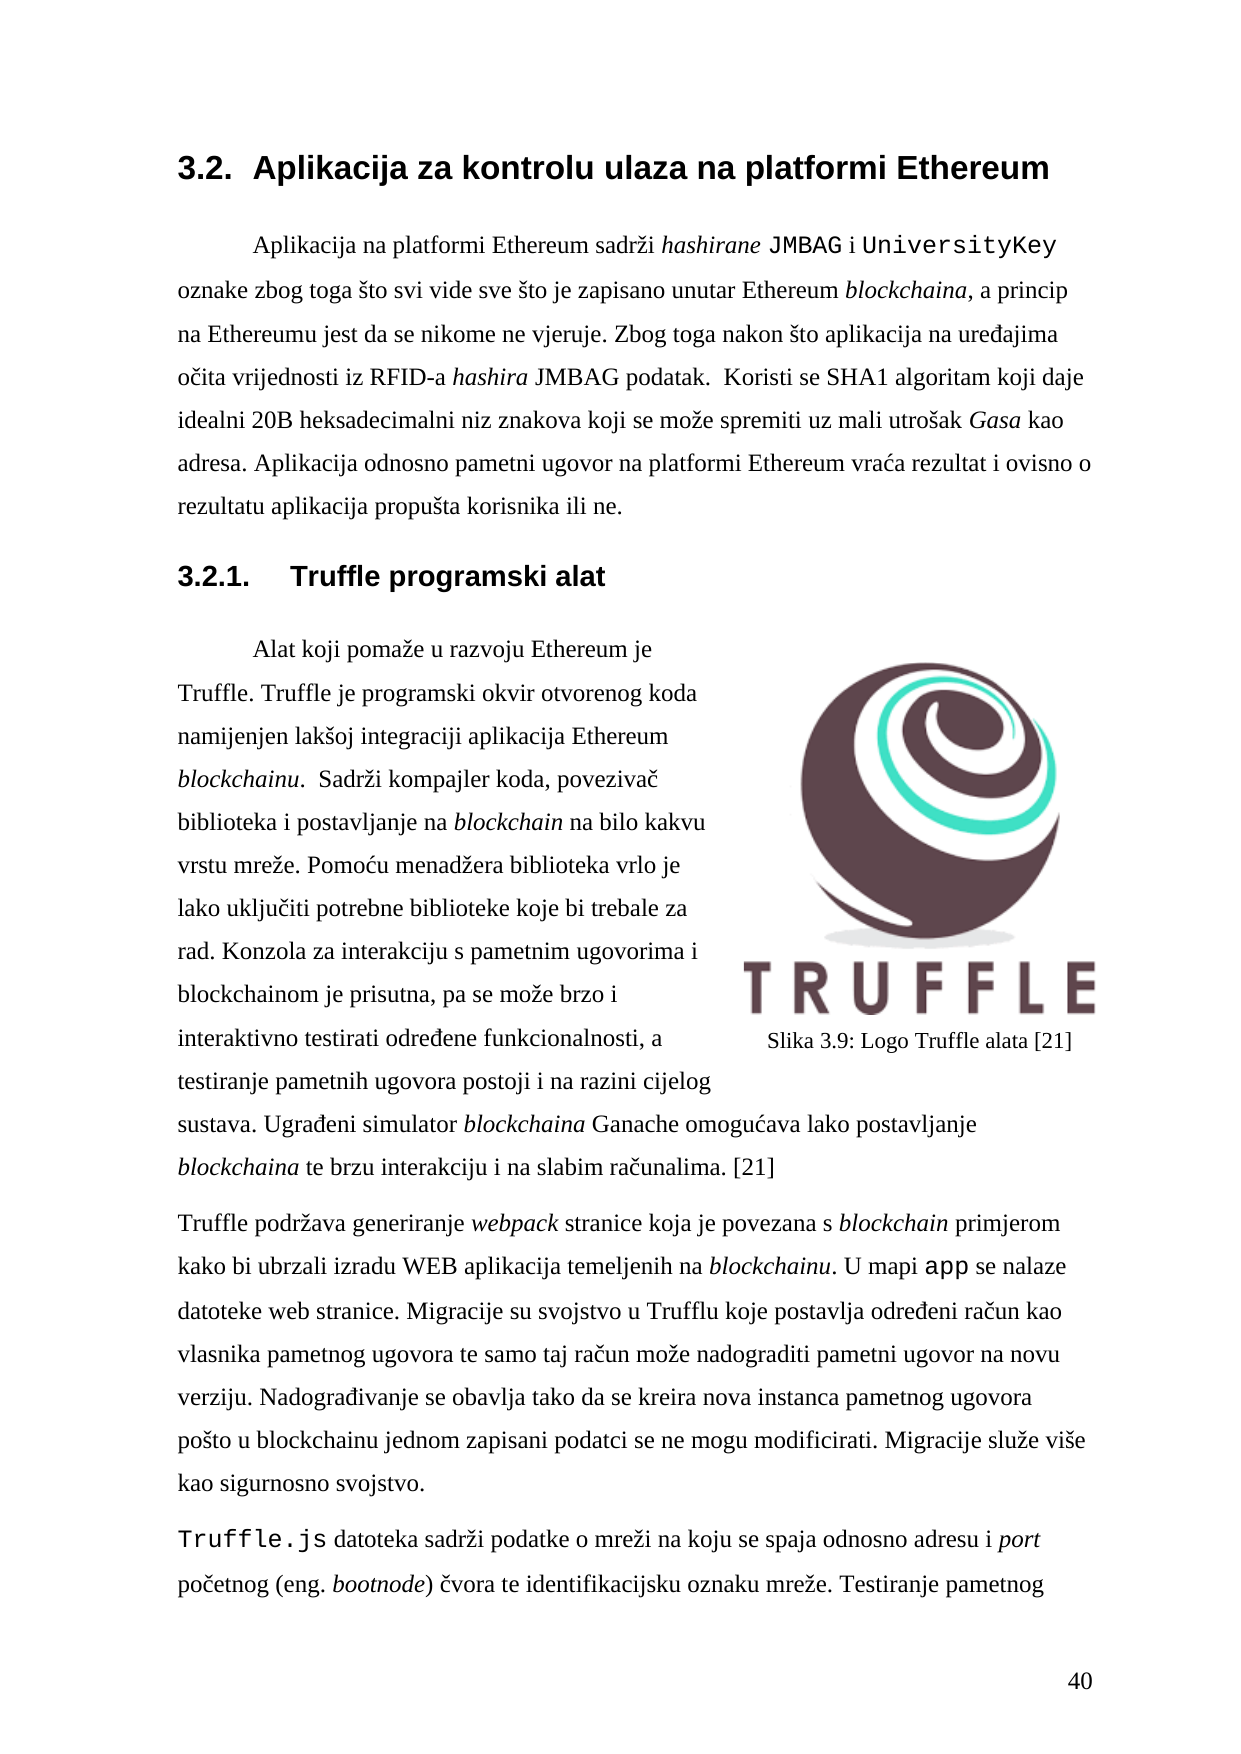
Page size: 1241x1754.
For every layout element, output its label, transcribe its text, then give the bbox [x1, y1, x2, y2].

text Slika 3.9: Logo Truffle alata [21] [744, 1015, 1095, 1054]
text Truffle.js datoteka sadrži podatke o mreži na koju se spaja odnosno adresu i port početnog (eng. bootnode) čvora te identifikacijsku oznaku mreže. Testiranje pametnog [177, 1524, 1092, 1598]
subtitle Truffle programski alat [177, 559, 1092, 593]
text Alat koji pomaže u razvoju Ethereum je Truffle. Truffle je programski okvir otvorenog koda namijenjen lakšoj integraciji aplikacija Ethereum blockchainu. Sadrži kompajler koda, povezivač biblioteka i postavljanje na blockchain na bilo kakvu vrstu mreže. Pomoću menadžera biblioteka vrlo je lako uključiti potrebne biblioteke koje bi trebale za rad. Konzola za interakciju s pametnim ugovorima i blockchainom je prisutna, pa se može brzo i interaktivno testirati određene funkcionalnosti, a testiranje pametnih ugovora postoji i na razini cijelog sustava. Ugrađeni simulator blockchaina Ganache omogućava lako postavljanje blockchaina te brzu interakciju i na slabim računalima. [21] [177, 634, 1095, 1181]
picture [743, 662, 1096, 1015]
text Truffle podržava generiranje webpack stranice koja je povezana s blockchain primjerom kako bi ubrzali izradu WEB aplikacija temeljenih na blockchainu. U mapi app se nalaze datoteke web stranice. Migracije su svojstvo u Trufflu koje postavlja određeni račun kao vlasnika pametnog ugovora te samo taj račun može nadograditi pametni ugovor na novu verziju. Nadograđivanje se obavlja tako da se kreira nova instanca pametnog ugovora pošto u blockchainu jednom zapisani podatci se ne mogu modificirati. Migracije služe više kao sigurnosno svojstvo. [177, 1208, 1092, 1497]
subtitle Aplikacija za kontrolu ulaza na platformi Ethereum [177, 148, 1092, 186]
text Aplikacija na platformi Ethereum sadrži hashirane JMBAG i UniversityKey oznake zbog toga što svi vide sve što je zapisano unutar Ethereum blockchaina, a princip na Ethereumu jest da se nikome ne vjeruje. Zbog toga nakon što aplikacija na uređajima očita vrijednosti iz RFID-a hashira JMBAG podatak. Koristi se SHA1 algoritam koji daje idealni 20B heksadecimalni niz znakova koji se može spremiti uz mali utrošak Gasa kao adresa. Aplikacija odnosno pametni ugovor na platformi Ethereum vraća rezultat i ovisno o rezultatu aplikacija propušta korisnika ili ne. [177, 230, 1092, 520]
